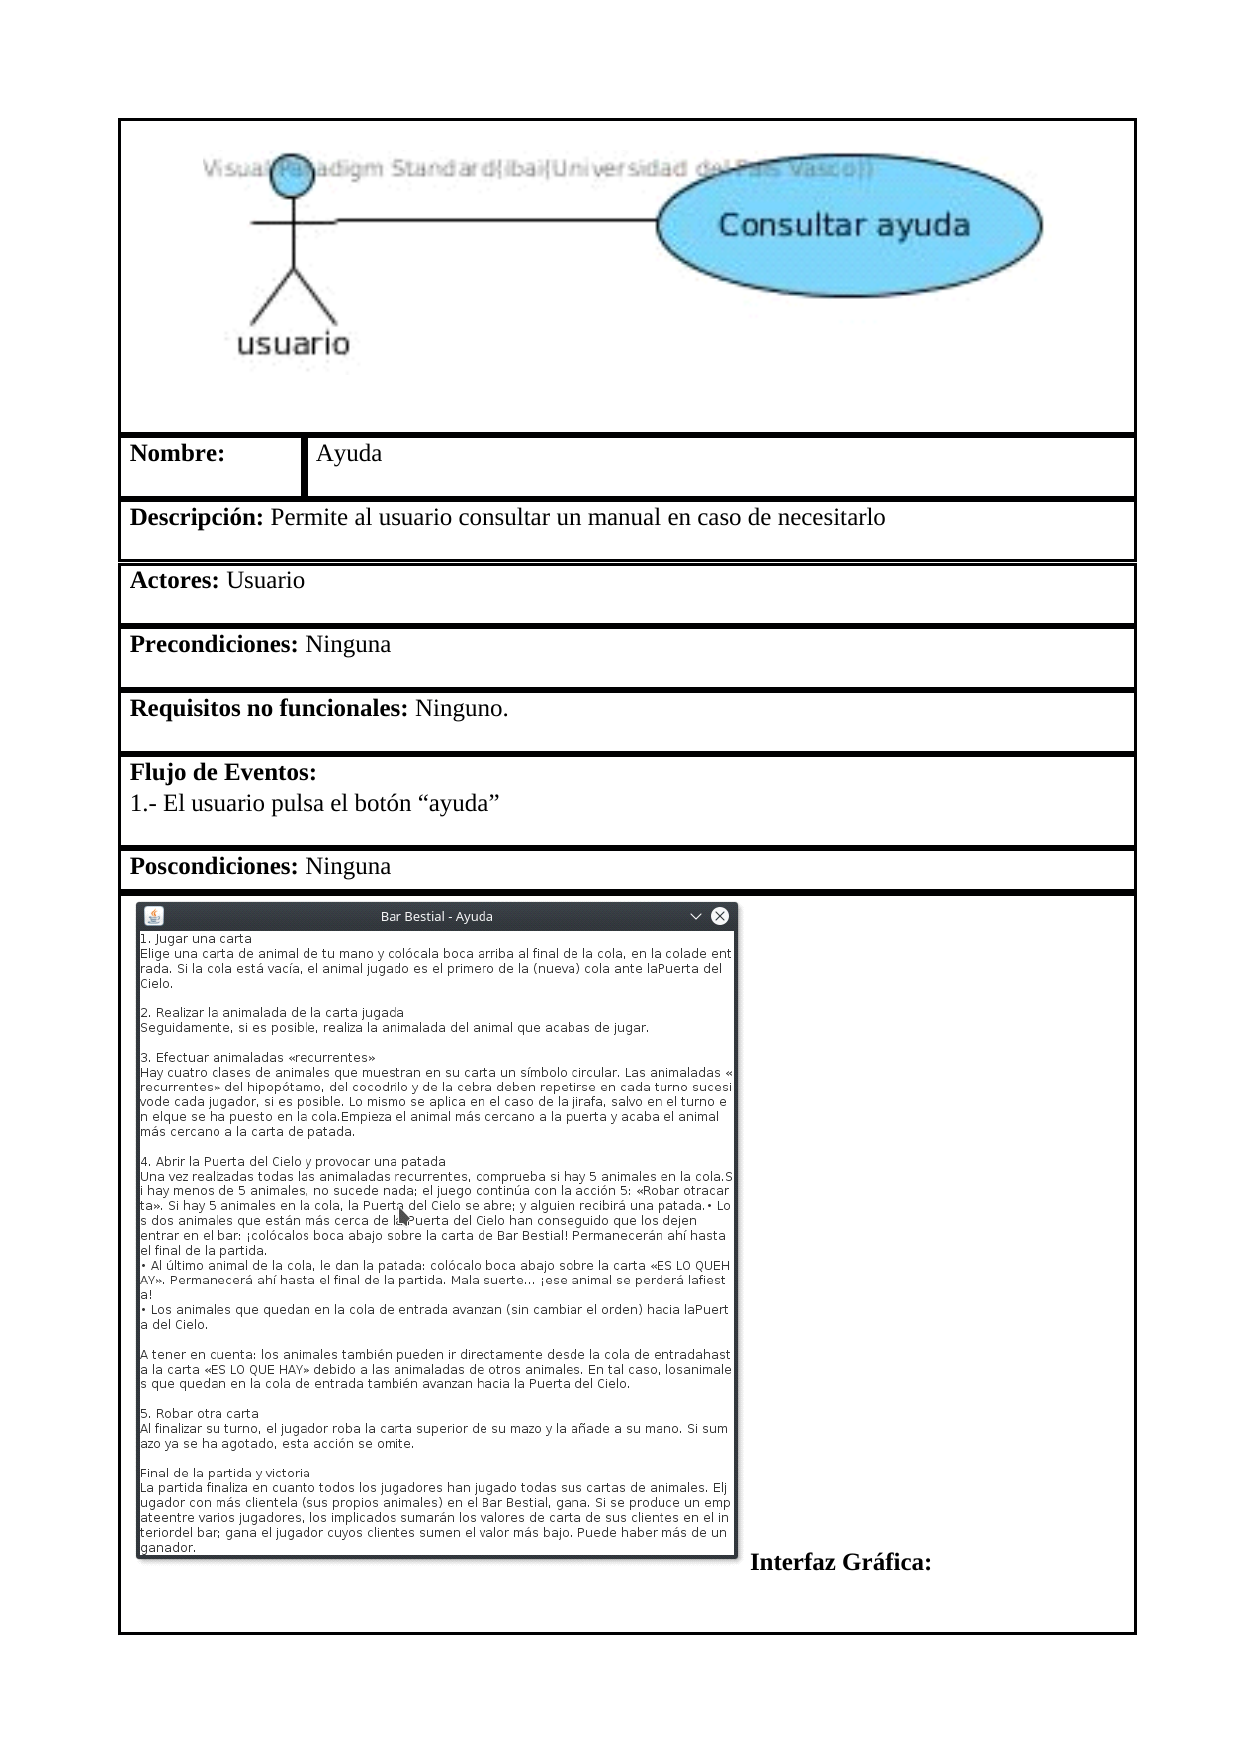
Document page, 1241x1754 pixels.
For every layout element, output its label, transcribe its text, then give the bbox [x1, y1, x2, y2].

table_cell Flujo de Eventos: 1.- El usuario pulsa el botón “ayuda” [121, 757, 1134, 845]
table_header [121, 121, 1134, 432]
table_cell Requisitos no funcionales: Ninguno. [121, 693, 1134, 751]
table_cell Precondiciones: Ninguna [121, 629, 1134, 687]
table_cell Interfaz Gráfica: [121, 896, 1134, 1632]
table_cell Ayuda [308, 438, 1134, 496]
table_cell Actores: Usuario [121, 566, 1134, 623]
table_cell Nombre: [121, 438, 301, 496]
table_cell Poscondiciones: Ninguna [121, 851, 1134, 889]
table_cell Descripción: Permite al usuario consultar un manual en caso de necesitarlo [121, 502, 1134, 559]
